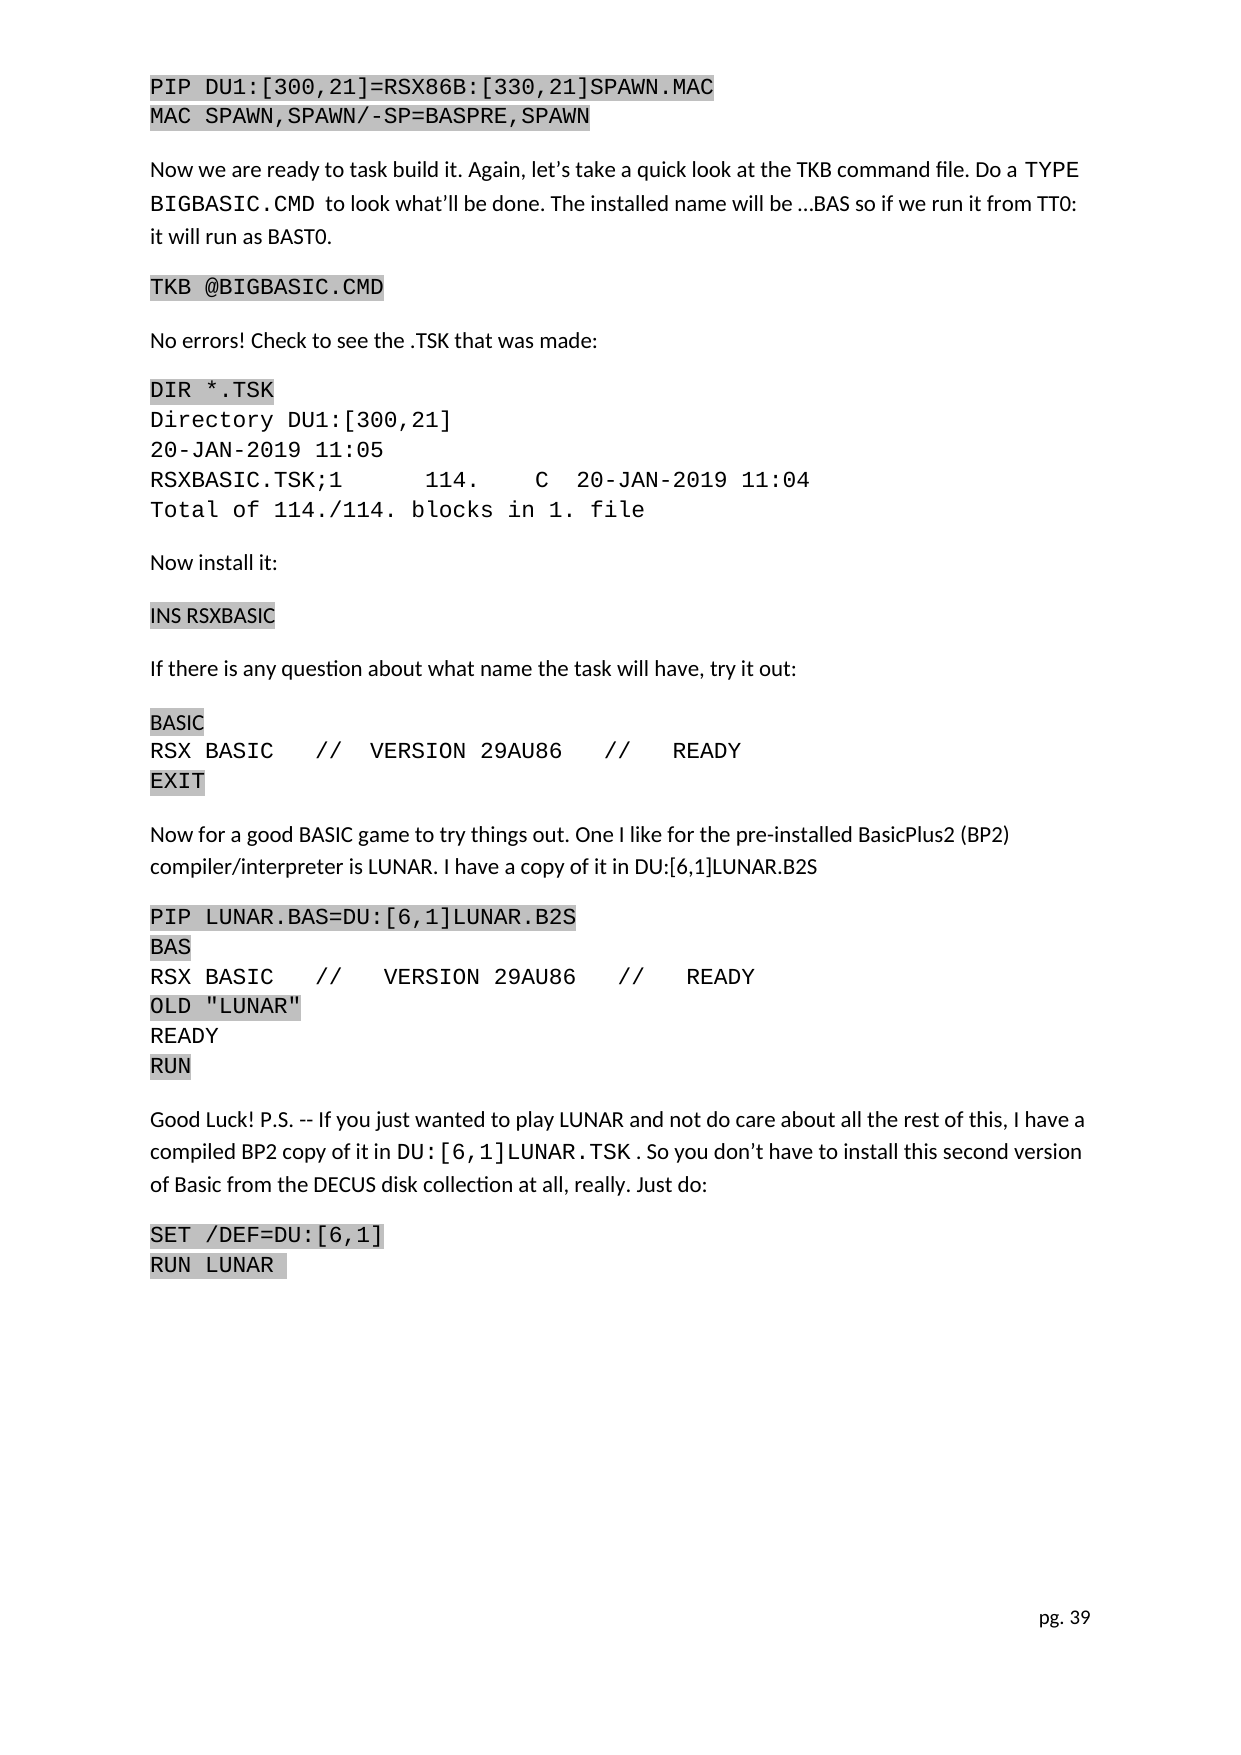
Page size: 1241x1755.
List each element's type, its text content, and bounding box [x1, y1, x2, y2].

text If there is any question about what name the task will have, try it out: [150, 654, 1090, 683]
text RSXBASIC.TSK;1 114. C 20-JAN-2019 11:04 [150, 468, 1090, 494]
text MAC SPAWN,SPAWN/-SP=BASPRE,SPAWN [150, 105, 1090, 131]
text RSX BASIC // VERSION 29AU86 // READY [150, 740, 1090, 766]
text Now we are ready to task build it. Again, let’s take a quick look at the TKB command file. Do a TYPE BIGBASIC.CMD to look what’ll be done. The installed name will be …BAS so if we run it from TT0: it will run as BAST0. [150, 155, 1090, 250]
text Now install it: [150, 548, 1090, 577]
text RUN [150, 1054, 1090, 1080]
text OLD "LUNAR" [150, 995, 1090, 1021]
text Good Luck! P.S. -- If you just wanted to play LUNAR and not do care about all the rest of this, I have a compiled BP2 copy of it in DU:[6,1]LUNAR.TSK . So you don’t have to install this second version of Basic from the DECUS disk collection at all, really. Just do: [150, 1105, 1090, 1198]
text EXIT [150, 769, 1090, 796]
text 20-JAN-2019 11:05 [150, 438, 1090, 464]
text No errors! Check to see the .TSK that was made: [150, 326, 1090, 354]
text Now for a good BASIC game to try things out. One I like for the pre-installed BasicPlus2 (BP2) compiler/interpreter is LUNAR. I have a copy of it in DU:[6,1]LUNAR.B2S [150, 820, 1090, 880]
text DIR *.TSK [150, 379, 1090, 405]
text Total of 114./114. blocks in 1. file [150, 498, 1090, 524]
text READY [150, 1024, 1090, 1051]
text BAS [150, 935, 1090, 961]
text INS RSXBASIC [150, 602, 1090, 629]
text SET /DEF=DU:[6,1] [150, 1223, 1090, 1249]
text TKB @BIGBASIC.CMD [150, 275, 1090, 301]
text PIP LUNAR.BAS=DU:[6,1]LUNAR.B2S [150, 905, 1090, 931]
text PIP DU1:[300,21]=RSX86B:[330,21]SPAWN.MAC [150, 75, 1090, 101]
text Directory DU1:[300,21] [150, 408, 1090, 434]
text RSX BASIC // VERSION 29AU86 // READY [150, 965, 1090, 991]
text BASIC [150, 708, 1090, 736]
text RUN LUNAR [150, 1253, 1090, 1279]
